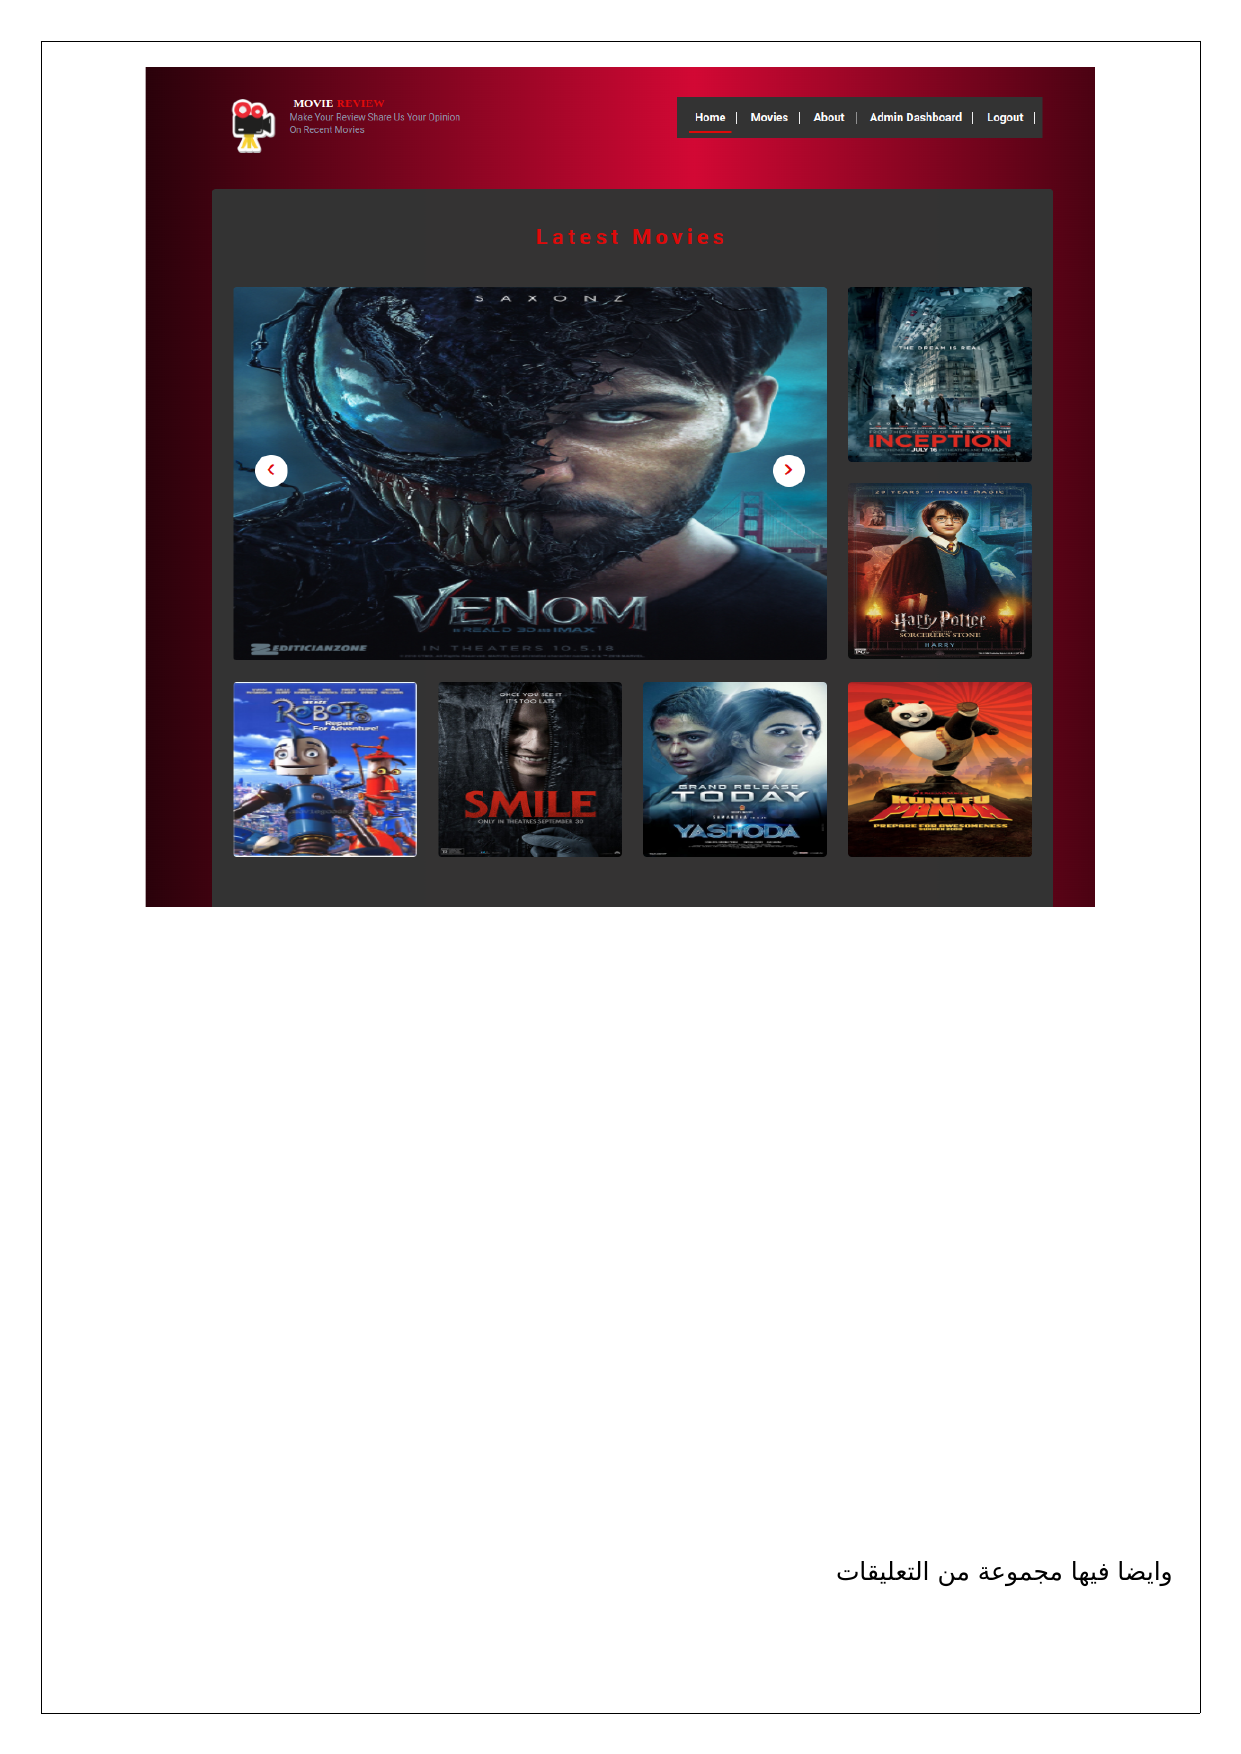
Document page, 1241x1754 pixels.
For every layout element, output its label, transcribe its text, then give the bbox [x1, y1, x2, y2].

picture [145, 67, 1095, 907]
text وايضا فيها مجموعة من التعليقات [68, 1557, 1173, 1586]
